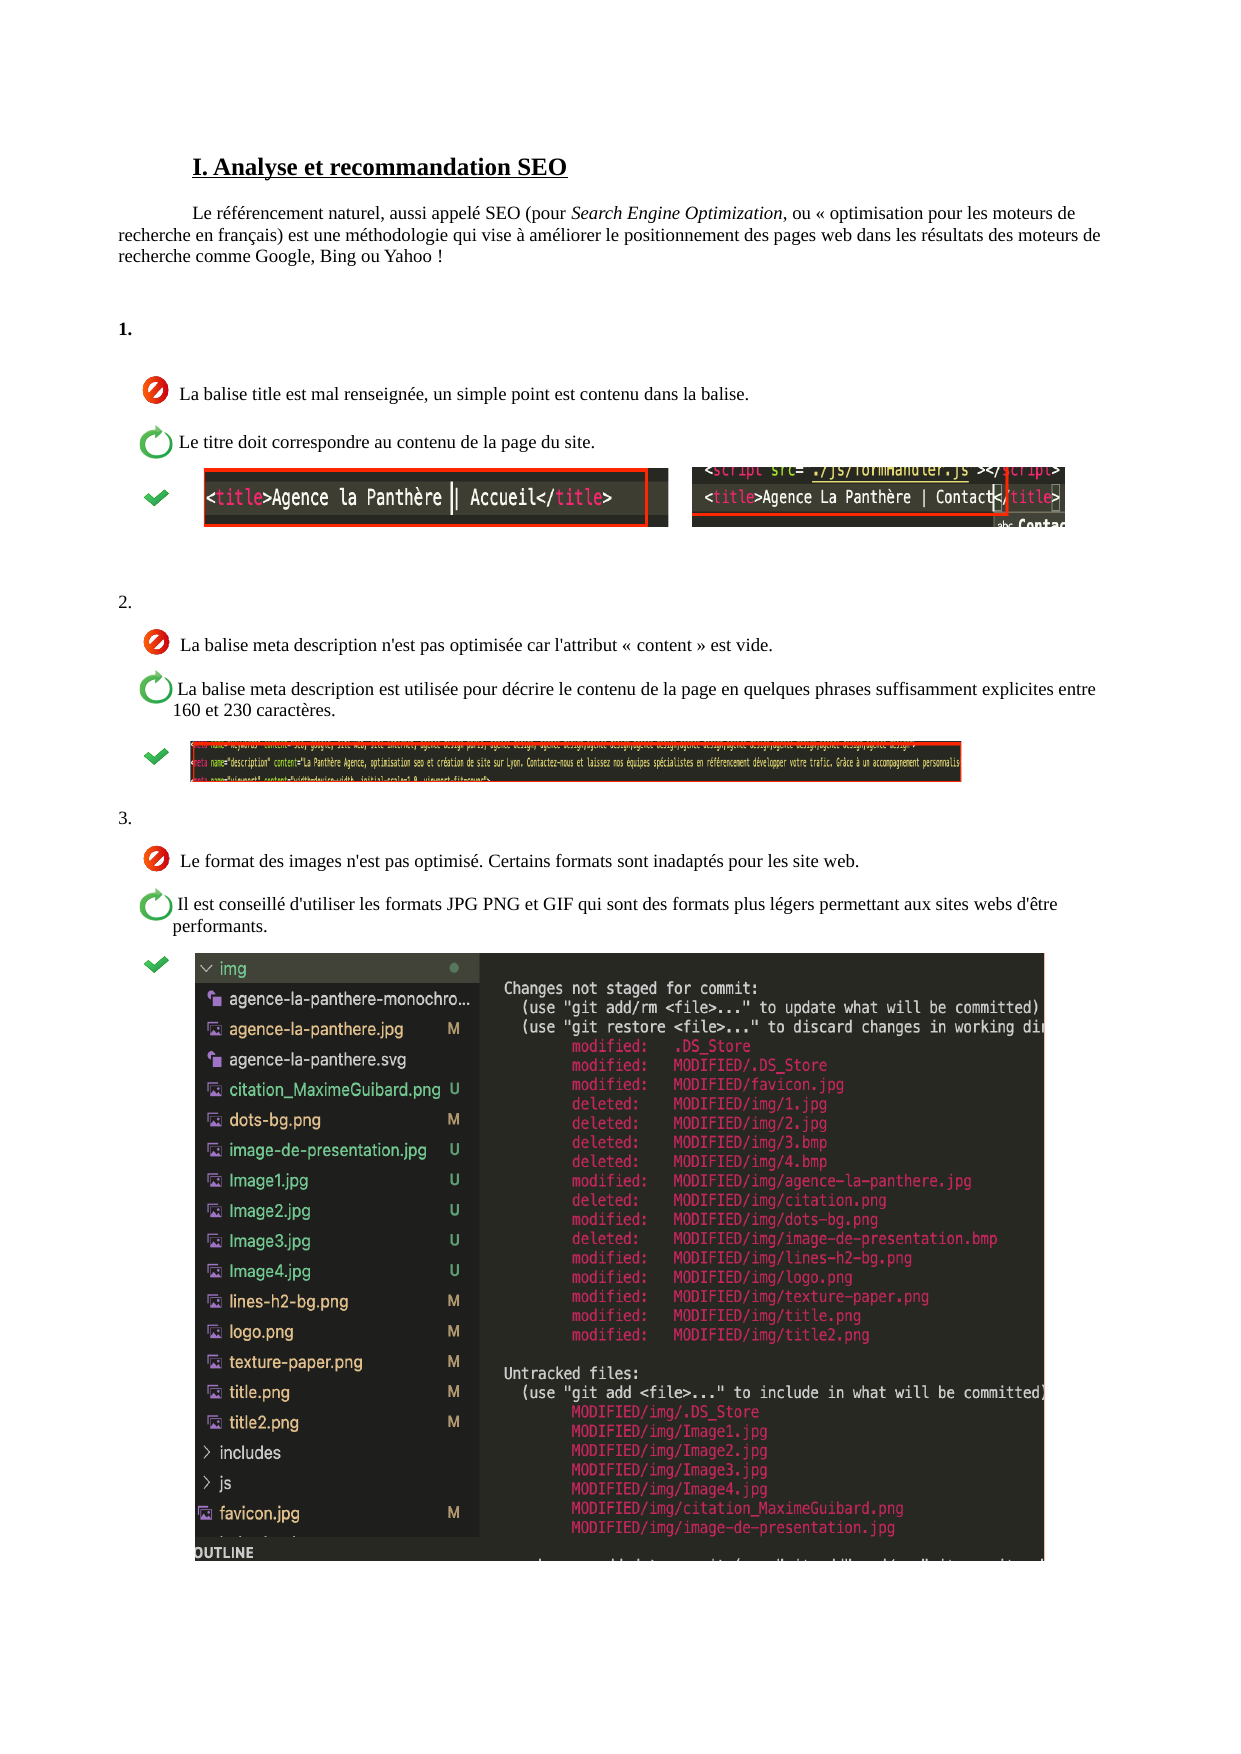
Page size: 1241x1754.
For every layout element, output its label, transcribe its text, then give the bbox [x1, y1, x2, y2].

text Il est conseillé d'utiliser les formats JPG PNG et GIF qui sont des formats plus légers permettant aux sites webs d'être performants. [118, 893, 1122, 936]
text I. Analyse et recommandation SEO [118, 152, 1122, 180]
text La balise meta description n'est pas optimisée car l'attribut « content » est vide. [118, 634, 1122, 656]
text La balise meta description est utilisée pour décrire le contenu de la page en quelques phrases suffisamment explicites entre 160 et 230 caractères. [118, 677, 1122, 721]
text 2. [118, 591, 1122, 613]
text Le titre doit correspondre au contenu de la page du site. [173, 426, 1122, 454]
picture [139, 425, 173, 459]
picture [139, 888, 173, 921]
text Le référencement naturel, aussi appelé SEO (pour Search Engine Optimization, ou « optimisation pour les moteurs de recherche en français) est une méthodologie qui vise à améliorer le positionnement des pages web dans les résultats des moteurs de recherche comme Google, Bing ou Yahoo ! [118, 202, 1122, 267]
text 3. [118, 807, 1122, 828]
text 1. [118, 318, 1122, 339]
picture [203, 468, 669, 527]
picture [190, 741, 962, 782]
text Le format des images n'est pas optimisé. Certains formats sont inadaptés pour les site web. [163, 850, 1122, 871]
picture [195, 953, 1045, 1561]
text La balise title est mal renseignée, un simple point est contenu dans la balise. [160, 382, 1122, 404]
picture [139, 670, 173, 704]
picture [692, 467, 1065, 527]
